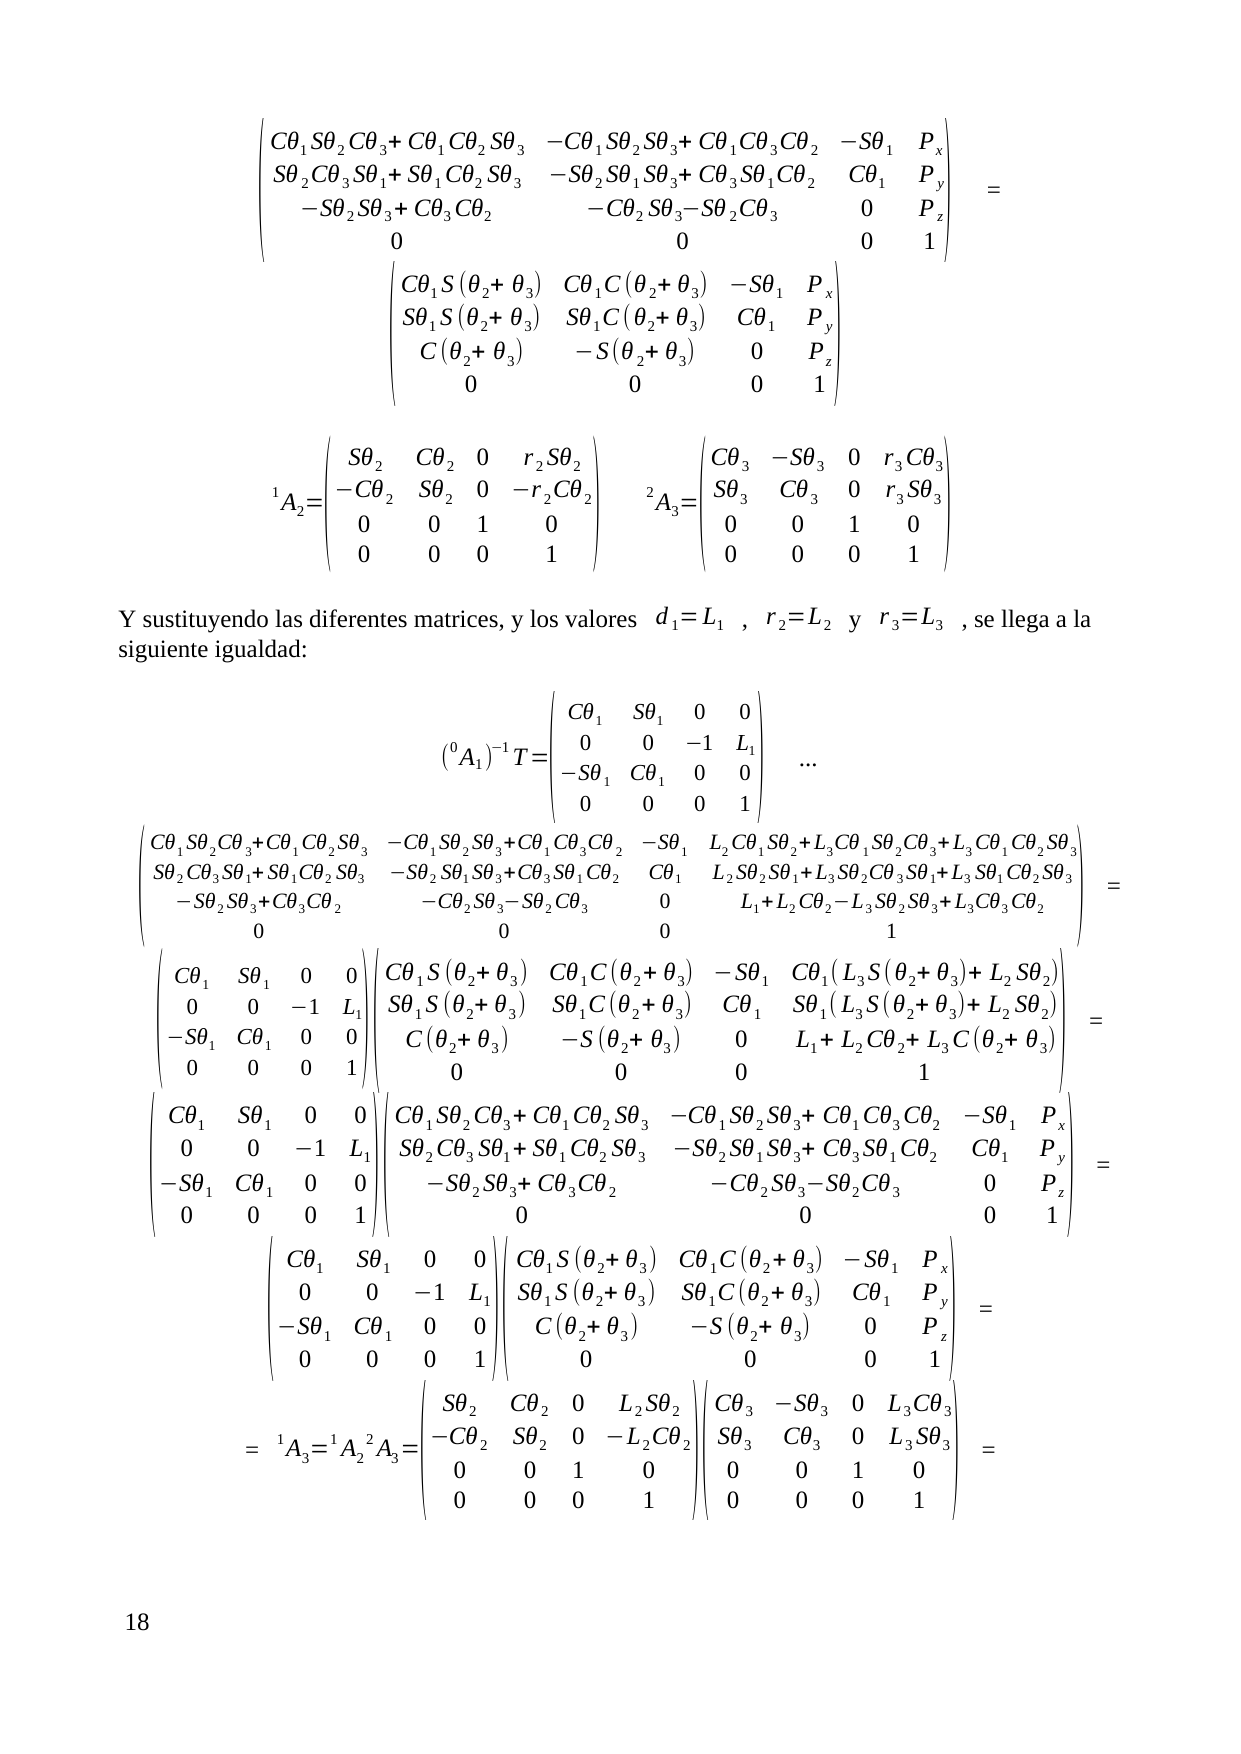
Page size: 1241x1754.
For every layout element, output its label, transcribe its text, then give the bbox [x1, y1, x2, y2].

text == [118, 1380, 1122, 1520]
text = [118, 1092, 1122, 1236]
text ... [118, 691, 1122, 823]
text = [118, 949, 1122, 1092]
text Y sustituyendo las diferentes matrices, y los valores,y, se llega a la siguiente igualdad: [118, 602, 1122, 663]
text = [118, 1236, 1122, 1380]
text = [118, 118, 1122, 261]
text = [118, 823, 1122, 949]
